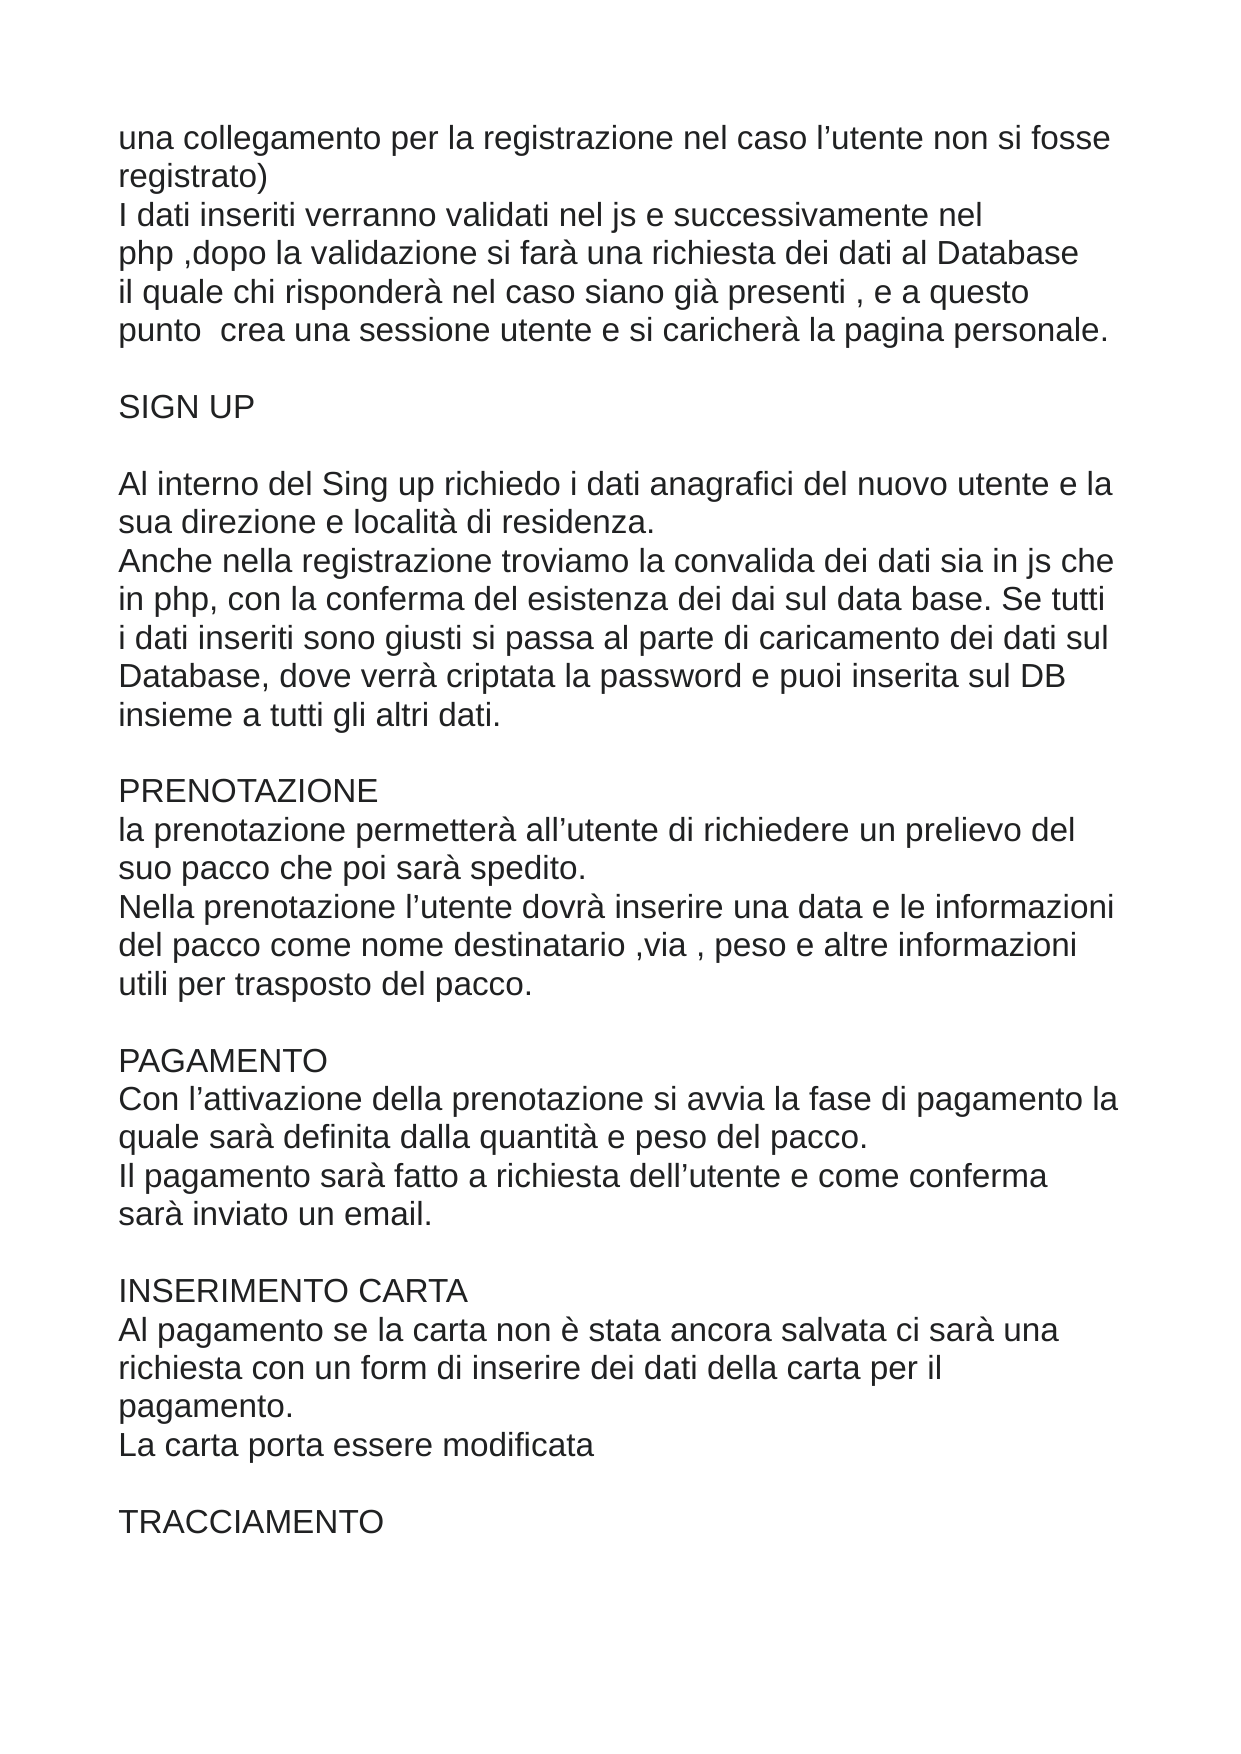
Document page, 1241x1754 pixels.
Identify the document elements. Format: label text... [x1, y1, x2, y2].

text Con l’attivazione della prenotazione si avvia la fase di pagamento la quale sarà definita dalla quantità e peso del pacco. [118, 1079, 1122, 1156]
text la prenotazione permetterà all’utente di richiedere un prelievo del suo pacco che poi sarà spedito. [118, 810, 1122, 887]
text I dati inseriti verranno validati nel js e successivamente nel php ,dopo la validazione si farà una richiesta dei dati al Database [118, 195, 1122, 272]
text Al pagamento se la carta non è stata ancora salvata ci sarà una richiesta con un form di inserire dei dati della carta per il pagamento. [118, 1310, 1122, 1425]
text il quale chi risponderà nel caso siano già presenti , e a questo punto crea una sessione utente e si caricherà la pagina personale. [118, 272, 1122, 349]
text SIGN UP [118, 387, 1122, 426]
text La carta porta essere modificata [118, 1425, 1122, 1463]
text Il pagamento sarà fatto a richiesta dell’utente e come conferma sarà inviato un email. [118, 1156, 1122, 1233]
text TRACCIAMENTO [118, 1502, 1122, 1540]
text Al interno del Sing up richiedo i dati anagrafici del nuovo utente e la sua direzione e località di residenza. [118, 464, 1122, 541]
text PAGAMENTO [118, 1041, 1122, 1079]
text PRENOTAZIONE [118, 772, 1122, 810]
text INSERIMENTO CARTA [118, 1271, 1122, 1310]
text Nella prenotazione l’utente dovrà inserire una data e le informazioni del pacco come nome destinatario ,via , peso e altre informazioni utili per trasposto del pacco. [118, 887, 1122, 1002]
text una collegamento per la registrazione nel caso l’utente non si fosse registrato) [118, 118, 1122, 195]
text Anche nella registrazione troviamo la convalida dei dati sia in js che in php, con la conferma del esistenza dei dai sul data base. Se tutti i dati inseriti sono giusti si passa al parte di caricamento dei dati sul Database, dove verrà criptata la password e puoi inserita sul DB insieme a tutti gli altri dati. [118, 541, 1122, 733]
